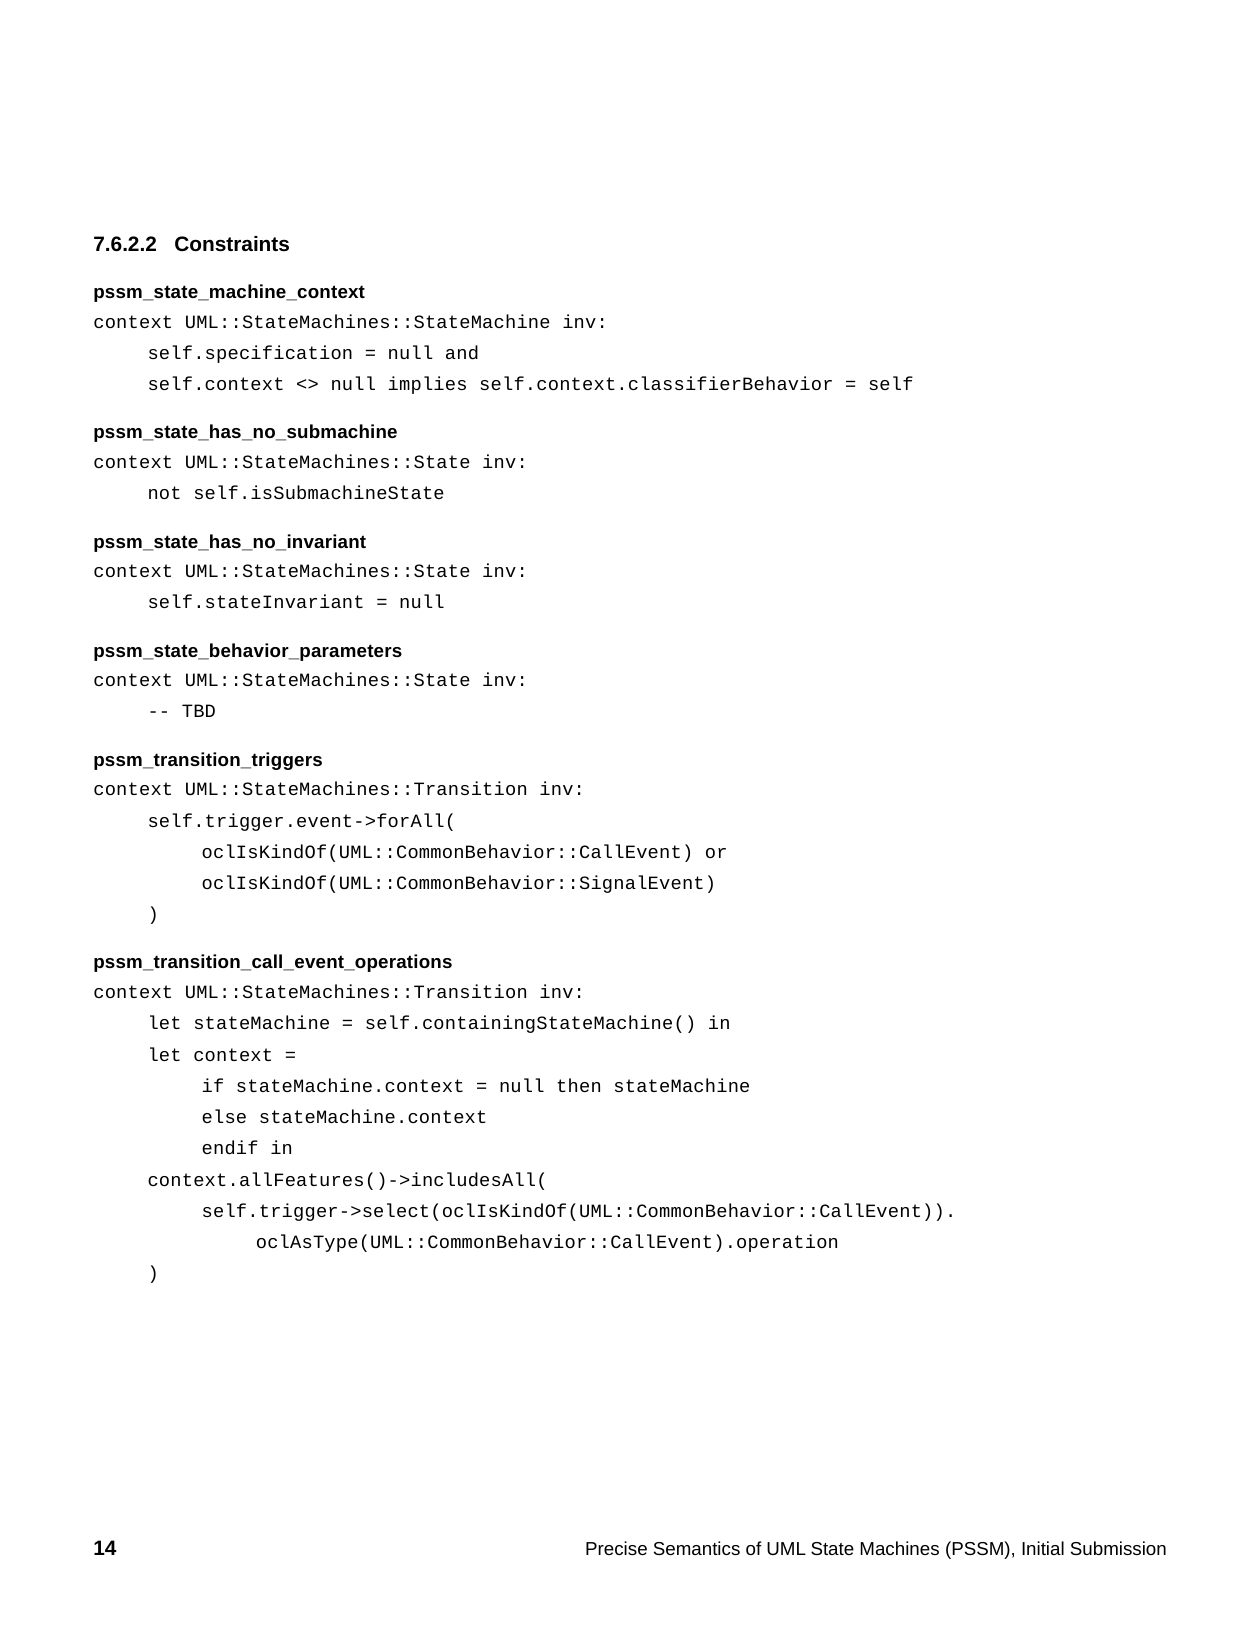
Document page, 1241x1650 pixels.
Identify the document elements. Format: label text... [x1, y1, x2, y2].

text context.allFeatures()->includesAll( [93, 1169, 1164, 1192]
text context UML::StateMachines::State inv: [93, 451, 1164, 474]
subtitle pssm_transition_call_event_operations [93, 951, 1164, 973]
subtitle pssm_state_has_no_submachine [93, 421, 1164, 443]
text ) [93, 1262, 1164, 1285]
text oclAsType(UML::CommonBehavior::CallEvent).operation [93, 1231, 1164, 1254]
text context UML::StateMachines::StateMachine inv: [93, 311, 1164, 334]
text context UML::StateMachines::Transition inv: [93, 778, 1164, 801]
text oclIsKindOf(UML::CommonBehavior::CallEvent) or [93, 841, 1164, 864]
text ) [93, 903, 1164, 926]
text context UML::StateMachines::State inv: [93, 560, 1164, 583]
text else stateMachine.context [93, 1106, 1164, 1129]
text self.trigger.event->forAll( [93, 810, 1164, 833]
subtitle Constraints [93, 231, 1164, 256]
text let context = [93, 1044, 1164, 1067]
text endif in [93, 1137, 1164, 1160]
text let stateMachine = self.containingStateMachine() in [93, 1012, 1164, 1035]
text context UML::StateMachines::State inv: [93, 669, 1164, 692]
text context UML::StateMachines::Transition inv: [93, 981, 1164, 1004]
text if stateMachine.context = null then stateMachine [93, 1075, 1164, 1098]
text oclIsKindOf(UML::CommonBehavior::SignalEvent) [93, 872, 1164, 895]
subtitle pssm_state_behavior_parameters [93, 639, 1164, 661]
text self.trigger->select(oclIsKindOf(UML::CommonBehavior::CallEvent)). [93, 1200, 1164, 1223]
text self.stateInvariant = null [93, 592, 1164, 614]
subtitle pssm_transition_triggers [93, 748, 1164, 770]
text not self.isSubmachineState [93, 482, 1164, 505]
text self.context <> null implies self.context.classifierBehavior = self [93, 373, 1164, 396]
subtitle pssm_state_machine_context [93, 281, 1164, 303]
text -- TBD [93, 701, 1164, 723]
subtitle pssm_state_has_no_invariant [93, 530, 1164, 552]
text self.specification = null and [93, 342, 1164, 365]
